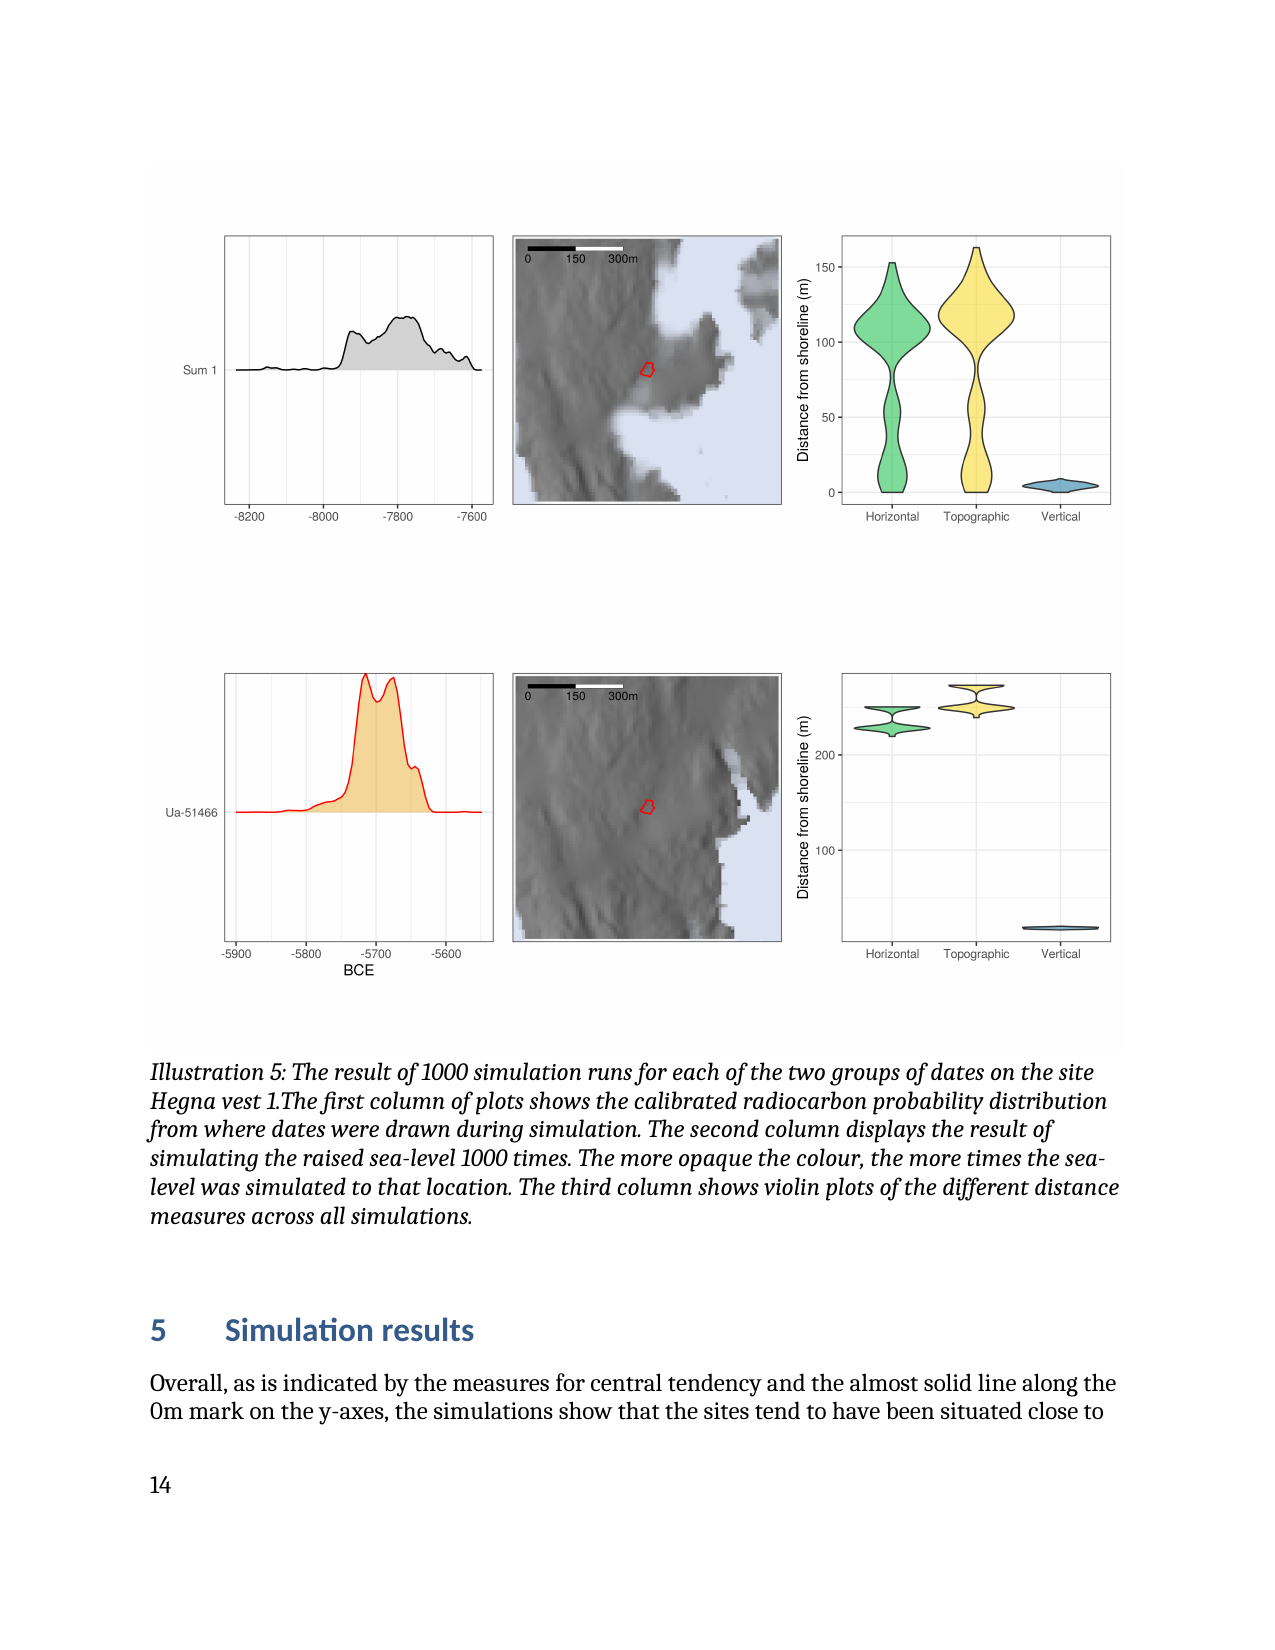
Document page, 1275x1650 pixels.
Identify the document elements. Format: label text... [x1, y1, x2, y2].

picture [150, 162, 1125, 1052]
subtitle 5 Simulation results [150, 1309, 1125, 1350]
text Overall, as is indicated by the measures for central tendency and the almost solid line along the 0m mark on the y-axes, the simulations show that the sites tend to have been situated close to [150, 1368, 1125, 1426]
text Illustration 5: The result of 1000 simulation runs for each of the two groups of dates on the site Hegna vest 1.The first column of plots shows the calibrated radiocarbon probability distribution from where dates were drawn during simulation. The second column displays the result of simulating the raised sea-level 1000 times. The more opaque the colour, the more times the sea-level was simulated to that location. The third column shows violin plots of the different distance measures across all simulations. [150, 1052, 1125, 1230]
